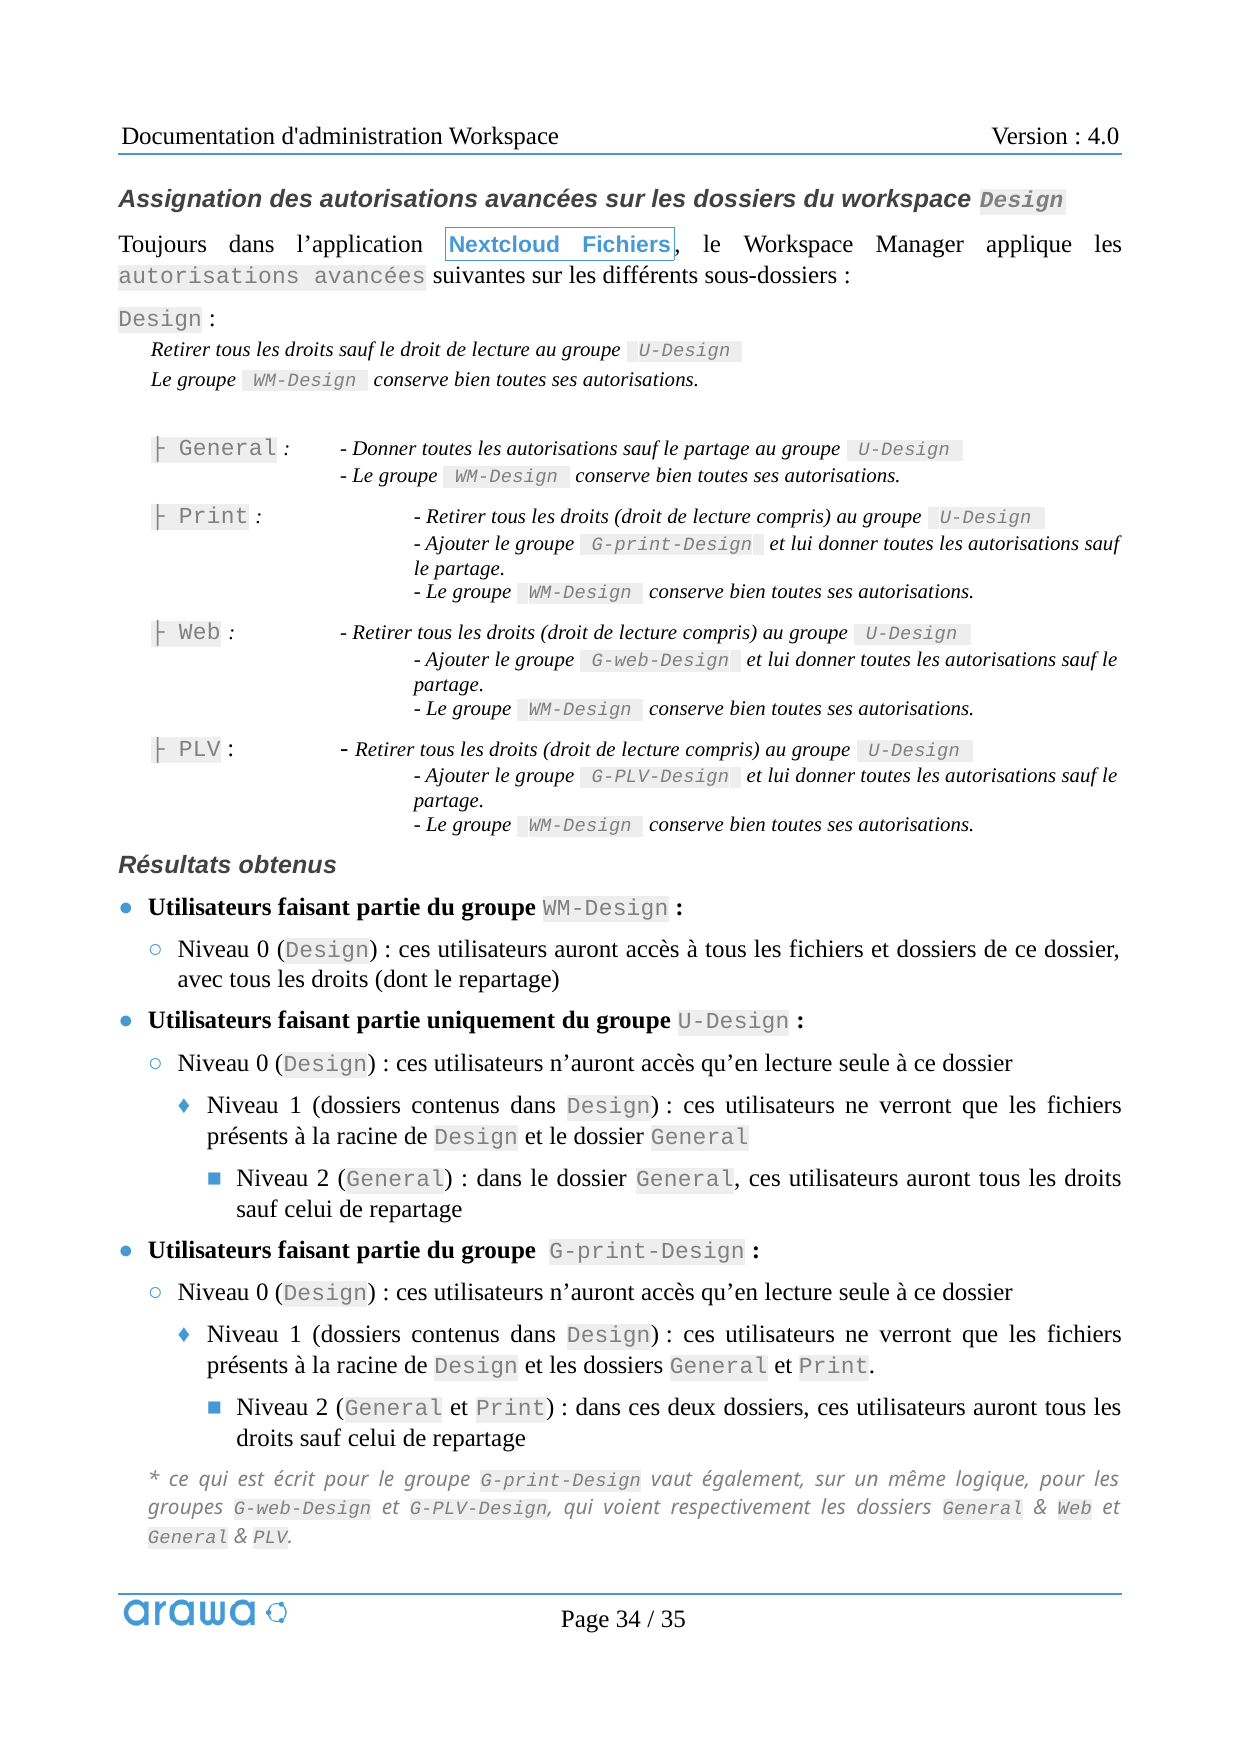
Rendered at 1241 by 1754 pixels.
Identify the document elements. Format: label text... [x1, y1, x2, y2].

list Utilisateurs faisant partie du groupe WM-Design : [118, 891, 1122, 922]
picture [121, 1597, 290, 1628]
list Niveau 0 (Design) : ces utilisateurs n’auront accès qu’en lecture seule à ce dossier [148, 1048, 1122, 1078]
text Design : Retirer tous les droits sauf le droit de lecture au groupe U-Design Le groupe WM-Design conserve bien toutes ses autorisations. [118, 303, 1122, 421]
list Niveau 2 (General) : dans le dossier General, ces utilisateurs auront tous les droits sauf celui de repartage [207, 1163, 1122, 1223]
list Niveau 1 (dossiers contenus dans Design) : ces utilisateurs ne verront que les fichiers présents à la racine de Design et le dossier General [177, 1090, 1122, 1151]
list Utilisateurs faisant partie uniquement du groupe U-Design : [118, 1005, 1122, 1036]
list Niveau 0 (Design) : ces utilisateurs auront accès à tous les fichiers et dossiers de ce dossier, avec tous les droits (dont le repartage) [148, 934, 1122, 993]
subtitle Résultats obtenus [118, 850, 1122, 879]
subtitle Assignation des autorisations avancées sur les dossiers du workspace Design [118, 184, 1122, 215]
list Niveau 1 (dossiers contenus dans Design) : ces utilisateurs ne verront que les fichiers présents à la racine de Design et les dossiers General et Print. [177, 1319, 1122, 1381]
text ├ PLV : - Retirer tous les droits (droit de lecture compris) au groupe U-Design - Ajouter le groupe G-PLV-Design et lui donner toutes les autorisations sauf le partage. - Le groupe WM-Design conserve bien toutes ses autorisations. [118, 733, 1122, 837]
list * ce qui est écrit pour le groupe G-print-Design vaut également, sur un même logique, pour les groupes G-web-Design et G-PLV-Design, qui voient respectivement les dossiers General & Web et General & PLV. [118, 1464, 1122, 1549]
text Toujours dans l’application Nextcloud Fichiers, le Workspace Manager applique les autorisations avancées suivantes sur les différents sous-dossiers : [118, 227, 1122, 291]
text ├ Web : - Retirer tous les droits (droit de lecture compris) au groupe U-Design - Ajouter le groupe G-web-Design et lui donner toutes les autorisations sauf le partage. - Le groupe WM-Design conserve bien toutes ses autorisations. [118, 616, 1122, 721]
text ├ General : - Donner toutes les autorisations sauf le partage au groupe U-Design - Le groupe WM-Design conserve bien toutes ses autorisations. [118, 432, 1122, 488]
text ├ Print : - Retirer tous les droits (droit de lecture compris) au groupe U-Design - Ajouter le groupe G-print-Design et lui donner toutes les autorisations sauf le partage. - Le groupe WM-Design conserve bien toutes ses autorisations. [118, 500, 1122, 604]
list Niveau 2 (General et Print) : dans ces deux dossiers, ces utilisateurs auront tous les droits sauf celui de repartage [207, 1392, 1122, 1452]
list Niveau 0 (Design) : ces utilisateurs n’auront accès qu’en lecture seule à ce dossier [148, 1277, 1122, 1307]
list Utilisateurs faisant partie du groupe G-print-Design : [118, 1234, 1122, 1265]
